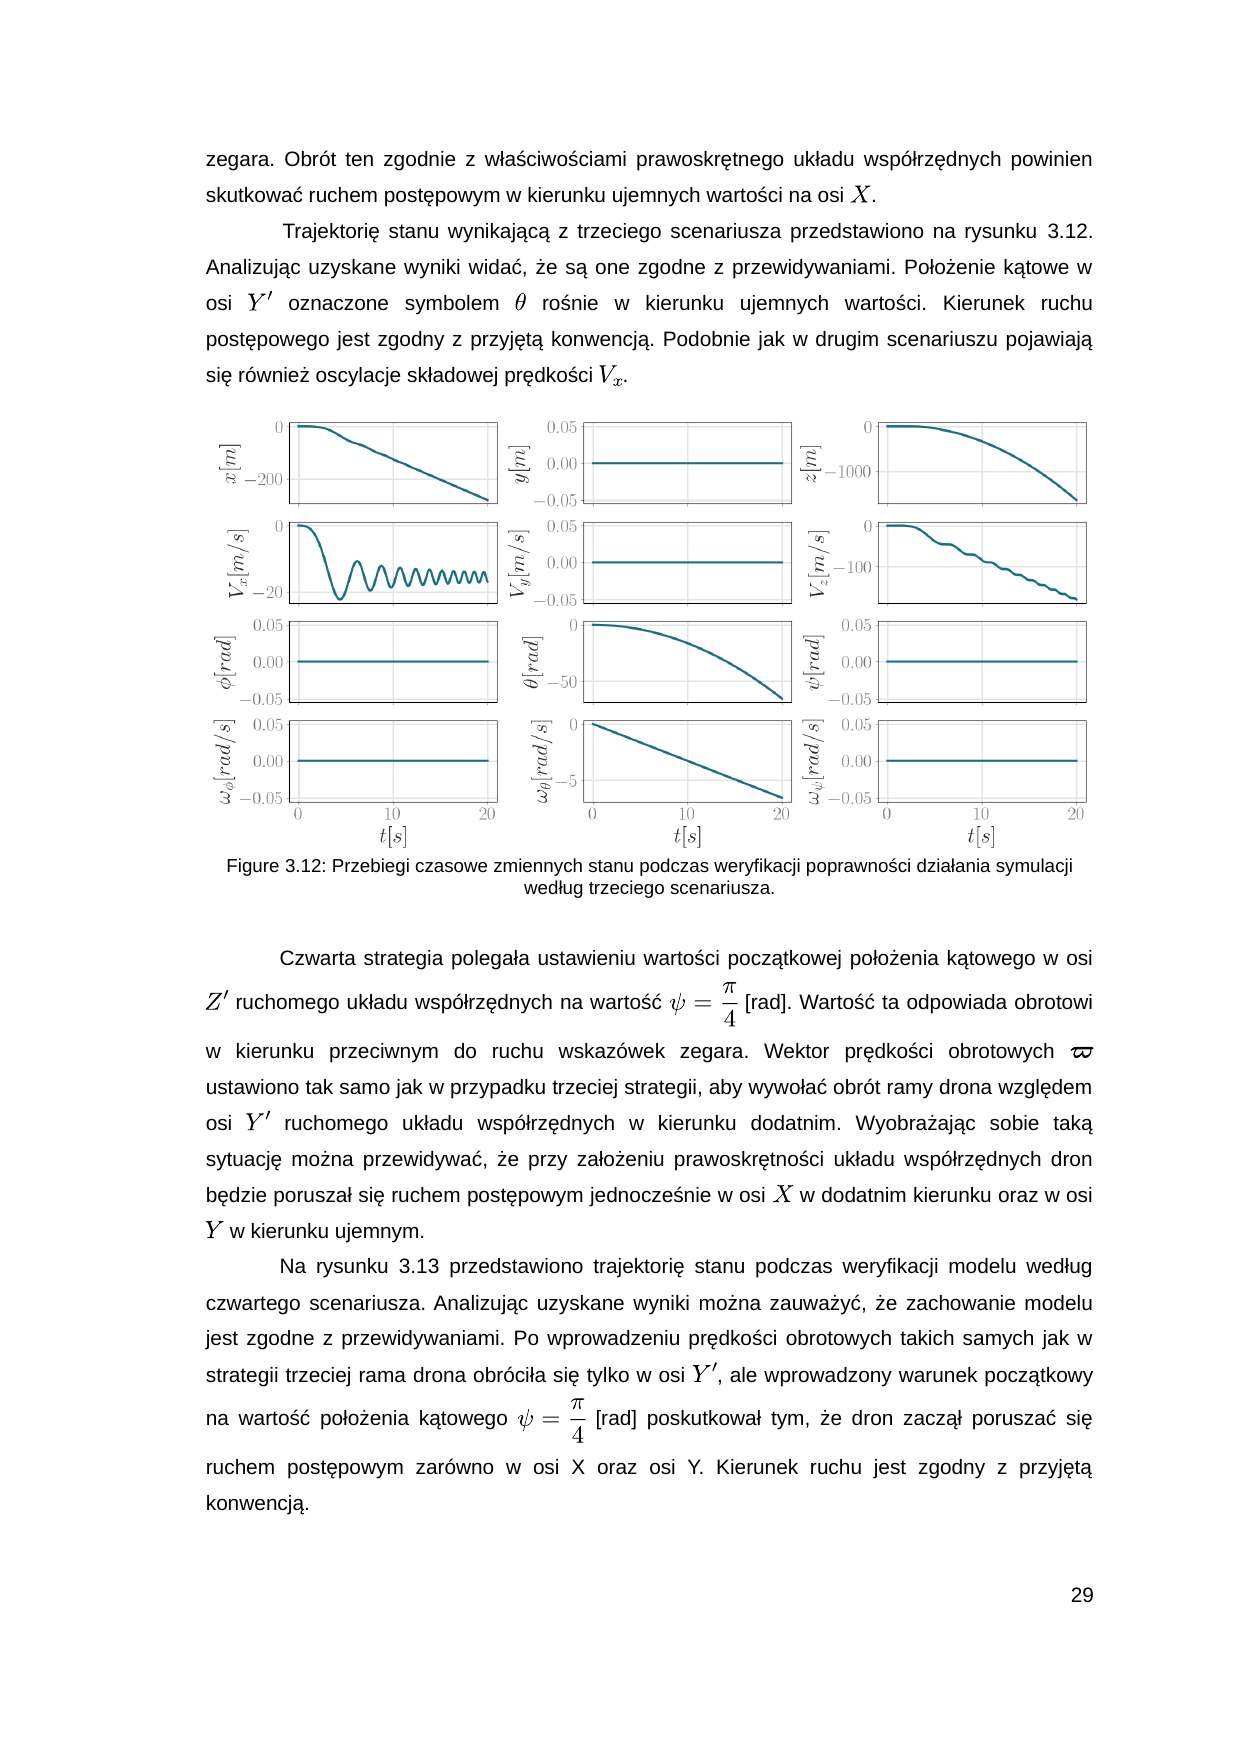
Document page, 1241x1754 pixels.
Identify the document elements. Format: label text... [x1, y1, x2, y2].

text Trajektorię stanu wynikającą z trzeciego scenariusza przedstawiono na rysunku 3.12. Analizując uzyskane wyniki widać, że są one zgodne z przewidywaniami. Położenie kątowe w osi oznaczone symbolem rośnie w kierunku ujemnych wartości. Kierunek ruchu postępowego jest zgodny z przyjętą konwencją. Podobnie jak w drugim scenariuszu pojawiają się również oscylacje składowej prędkości . [206, 219, 1093, 387]
text Czwarta strategia polegała ustawieniu wartości początkowej położenia kątowego w osi ruchomego układu współrzędnych na wartość [rad]. Wartość ta odpowiada obrotowi w kierunku przeciwnym do ruchu wskazówek zegara. Wektor prędkości obrotowych ustawiono tak samo jak w przypadku trzeciej strategii, aby wywołać obrót ramy drona względem osi ruchomego układu współrzędnych w kierunku dodatnim. Wyobrażając sobie taką sytuację można przewidywać, że przy założeniu prawoskrętności układu współrzędnych dron będzie poruszał się ruchem postępowym jednocześnie w osi w dodatnim kierunku oraz w osi w kierunku ujemnym. [206, 946, 1093, 1242]
picture [205, 411, 1094, 856]
text Figure 3.12: Przebiegi czasowe zmiennych stanu podczas weryfikacji poprawności działania symulacji według trzeciego scenariusza. [206, 856, 1093, 898]
text Na rysunku 3.13 przedstawiono trajektorię stanu podczas weryfikacji modelu według czwartego scenariusza. Analizując uzyskane wyniki można zauważyć, że zachowanie modelu jest zgodne z przewidywaniami. Po wprowadzeniu prędkości obrotowych takich samych jak w strategii trzeciej rama drona obróciła się tylko w osi , ale wprowadzony warunek początkowy na wartość położenia kątowego [rad] poskutkował tym, że dron zaczął poruszać się ruchem postępowym zarówno w osi X oraz osi Y. Kierunek ruchu jest zgodny z przyjętą konwencją. [206, 1254, 1093, 1514]
text zegara. Obrót ten zgodnie z właściwościami prawoskrętnego układu współrzędnych powinien skutkować ruchem postępowym w kierunku ujemnych wartości na osi . [206, 147, 1093, 207]
